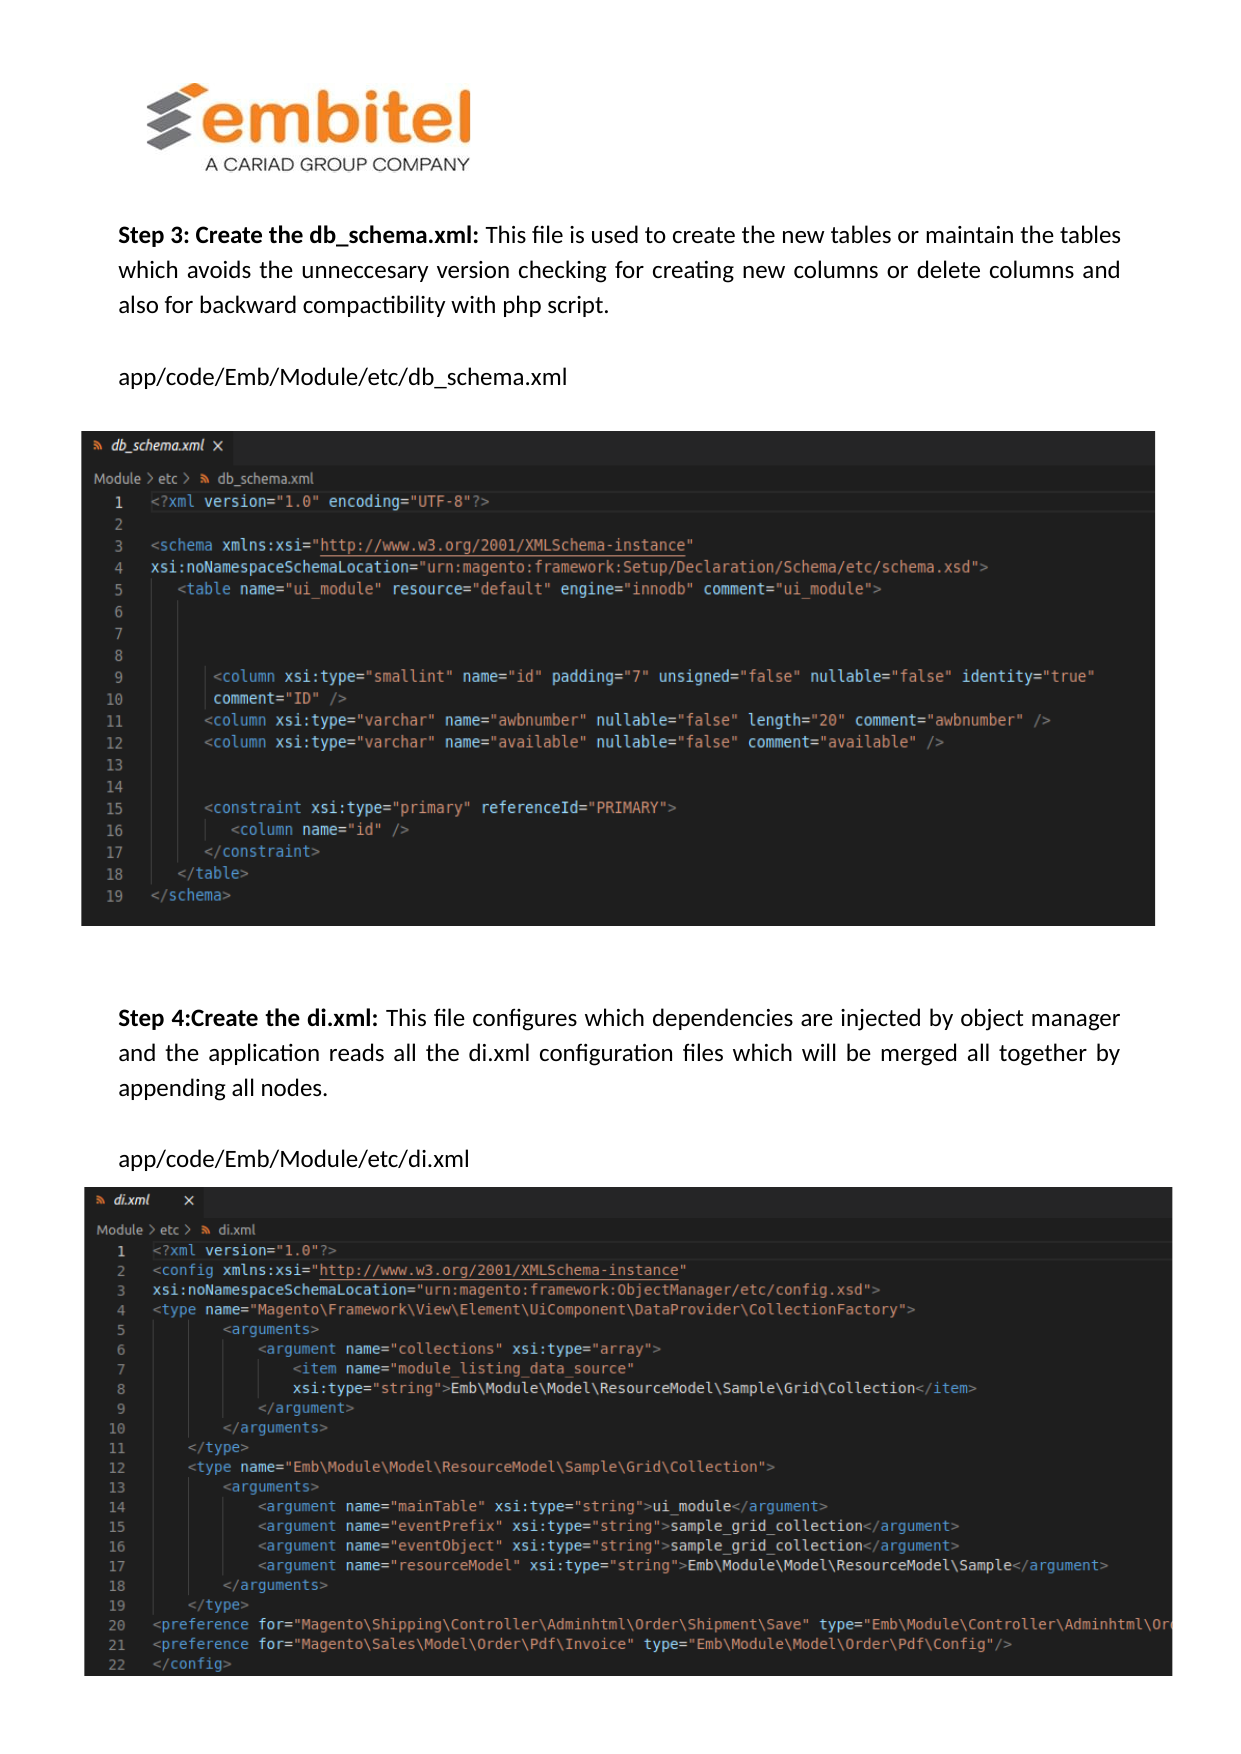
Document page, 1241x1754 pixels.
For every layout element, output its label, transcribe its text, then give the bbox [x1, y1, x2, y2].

picture [81, 431, 1156, 926]
text app/code/Emb/Module/etc/di.xml [118, 1143, 1122, 1174]
text app/code/Emb/Module/etc/db_schema.xml [118, 361, 1122, 392]
picture [146, 83, 471, 173]
text Step 4:Create the di.xml: This file configures which dependencies are injected by object manager and the application reads all the di.xml configuration files which will be merged all together by appending all nodes. [118, 1002, 1122, 1102]
picture [84, 1187, 1173, 1676]
text Step 3: Create the db_schema.xml: This file is used to create the new tables or maintain the tables which avoids the unneccesary version checking for creating new columns or delete columns and also for backward compactibility with php script. [118, 220, 1122, 320]
